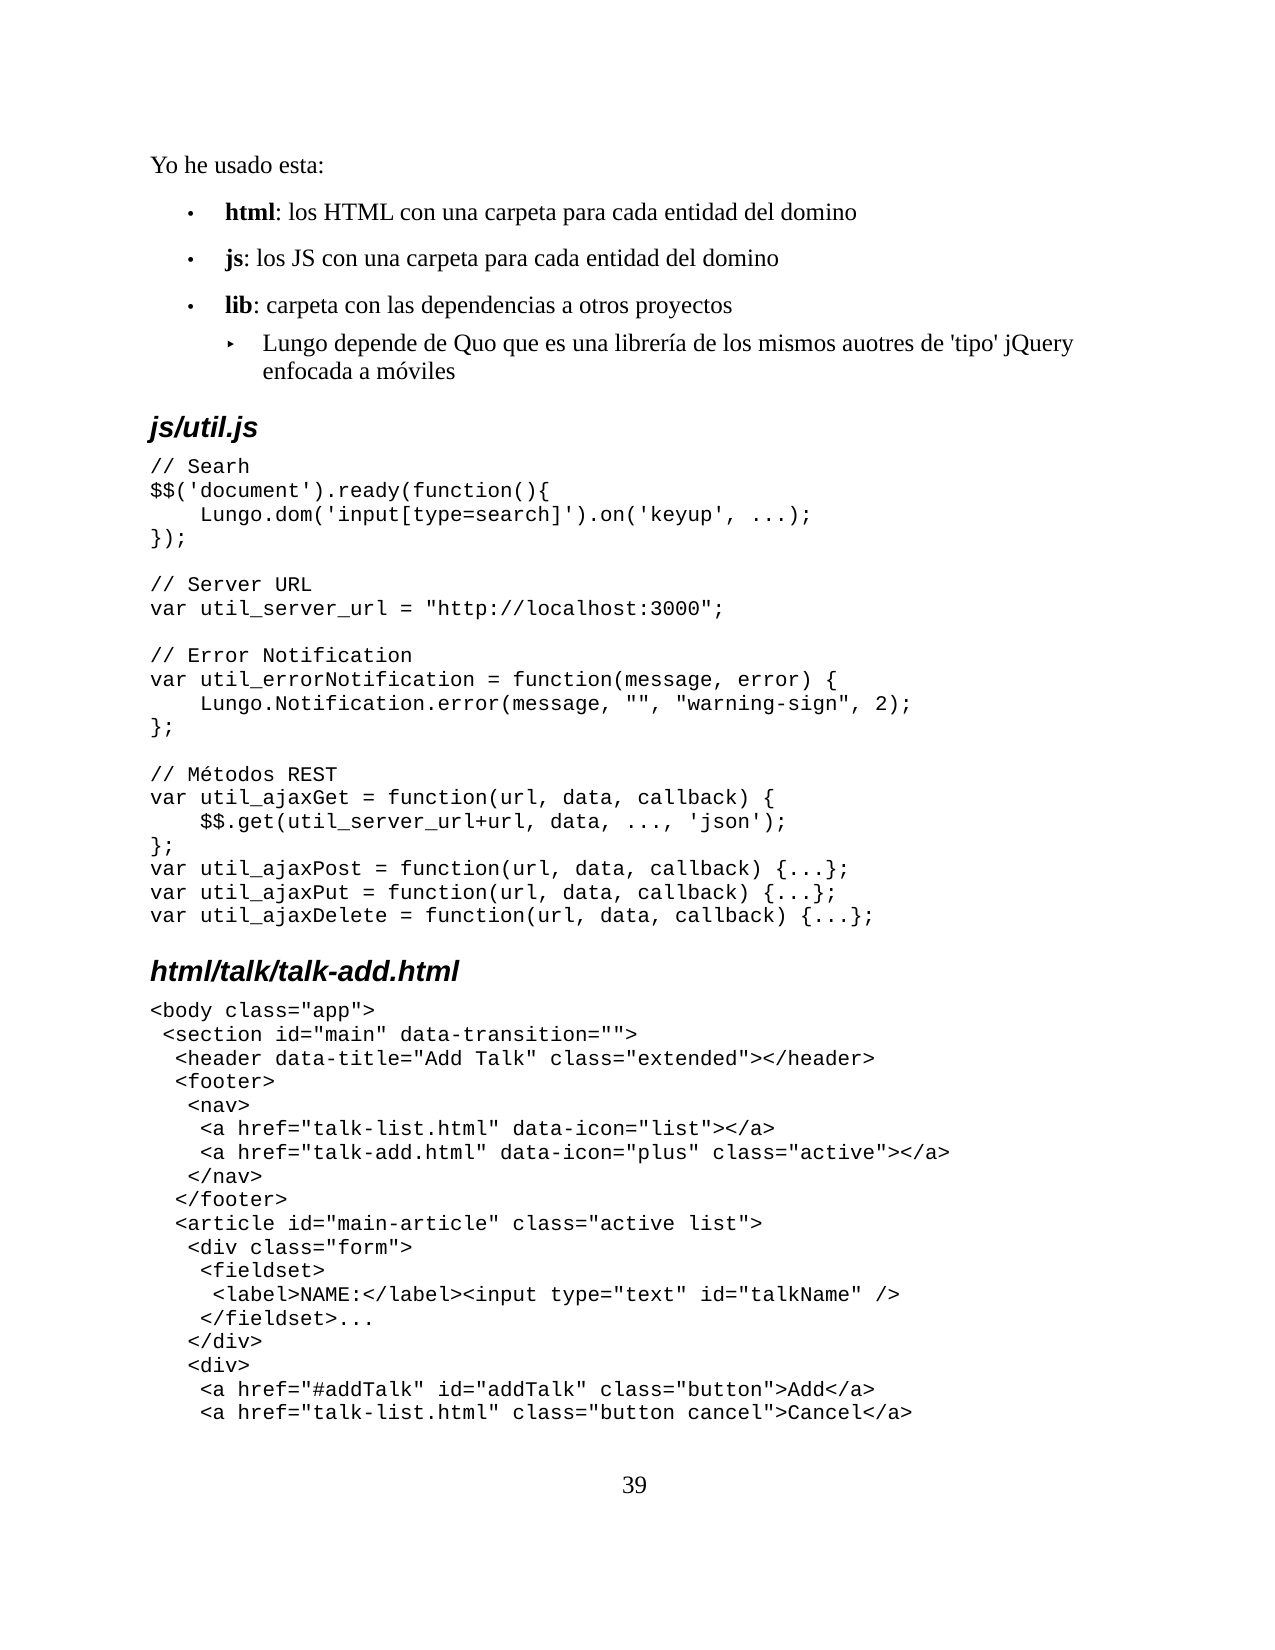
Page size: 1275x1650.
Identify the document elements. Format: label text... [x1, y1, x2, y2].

text var util_server_url = "http://localhost:3000"; [150, 598, 1125, 622]
list js: los JS con una carpeta para cada entidad del domino [187, 243, 1125, 272]
text Yo he usado esta: [150, 150, 1125, 179]
subtitle html/talk/talk-add.html [150, 954, 1125, 988]
list Lungo depende de Quo que es una librería de los mismos auotres de 'tipo' jQuery enfocada a móviles [225, 328, 1125, 385]
text Lungo.Notification.error(message, "", "warning-sign", 2); [150, 693, 1125, 716]
text }; [150, 716, 1125, 740]
text <header data-title="Add Talk" class="extended"></header> [150, 1047, 1125, 1071]
text // Error Notification [150, 645, 1125, 669]
text // Server URL [150, 574, 1125, 598]
list html: los HTML con una carpeta para cada entidad del domino [187, 197, 1125, 225]
text <nav> [150, 1095, 1125, 1118]
text <a href="talk-list.html" data-icon="list"></a> [150, 1118, 1125, 1142]
text $$.get(util_server_url+url, data, ..., 'json'); [150, 811, 1125, 834]
text <a href="talk-list.html" class="button cancel">Cancel</a> [150, 1402, 1125, 1426]
text <fieldset> [150, 1260, 1125, 1284]
list lib: carpeta con las dependencias a otros proyectos [187, 290, 1125, 319]
text </fieldset>... [150, 1308, 1125, 1331]
text <a href="#addTalk" id="addTalk" class="button">Add</a> [150, 1378, 1125, 1402]
text var util_ajaxDelete = function(url, data, callback) {...}; [150, 906, 1125, 929]
text <article id="main-article" class="active list"> [150, 1213, 1125, 1237]
text </div> [150, 1331, 1125, 1355]
text // Searh [150, 456, 1125, 480]
text <label>NAME:</label><input type="text" id="talkName" /> [150, 1284, 1125, 1308]
text </footer> [150, 1189, 1125, 1213]
text // Métodos REST [150, 764, 1125, 787]
text <div class="form"> [150, 1237, 1125, 1260]
text <body class="app"> [150, 1000, 1125, 1024]
text Lungo.dom('input[type=search]').on('keyup', ...); [150, 503, 1125, 527]
text var util_ajaxGet = function(url, data, callback) { [150, 787, 1125, 811]
text <a href="talk-add.html" data-icon="plus" class="active"></a> [150, 1142, 1125, 1166]
text var util_errorNotification = function(message, error) { [150, 669, 1125, 693]
text }; [150, 834, 1125, 858]
text var util_ajaxPost = function(url, data, callback) {...}; [150, 858, 1125, 882]
text var util_ajaxPut = function(url, data, callback) {...}; [150, 882, 1125, 906]
text </nav> [150, 1166, 1125, 1189]
text $$('document').ready(function(){ [150, 480, 1125, 503]
text <section id="main" data-transition=""> [150, 1024, 1125, 1047]
text <footer> [150, 1071, 1125, 1095]
text }); [150, 527, 1125, 551]
subtitle js/util.js [150, 410, 1125, 444]
text <div> [150, 1355, 1125, 1378]
